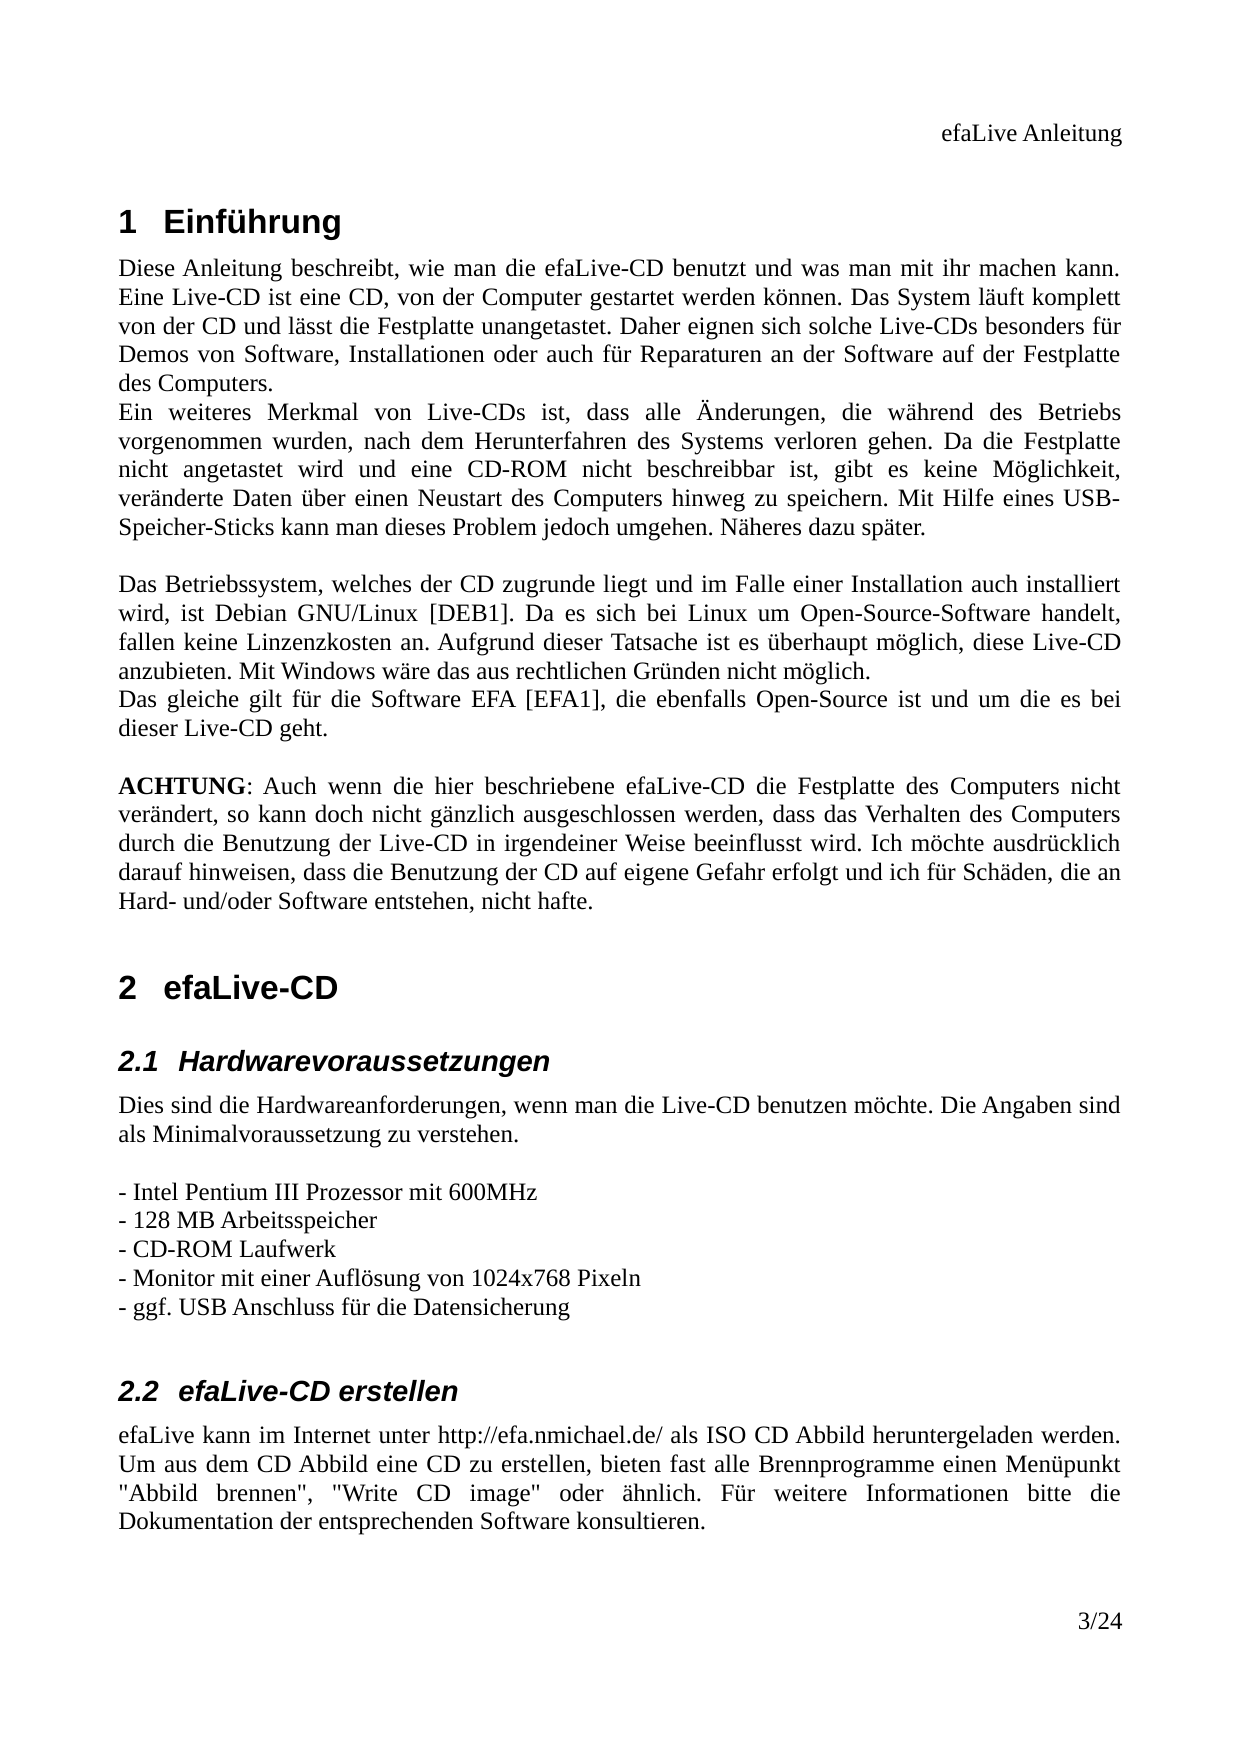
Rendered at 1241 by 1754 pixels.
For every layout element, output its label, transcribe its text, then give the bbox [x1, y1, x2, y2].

text efaLive kann im Internet unter http://efa.nmichael.de/ als ISO CD Abbild heruntergeladen werden. Um aus dem CD Abbild eine CD zu erstellen, bieten fast alle Brennprogramme einen Menüpunkt "Abbild brennen", "Write CD image" oder ähnlich. Für weitere Informationen bitte die Dokumentation der entsprechenden Software konsultieren. [118, 1420, 1122, 1535]
subtitle Hardwarevoraussetzungen [118, 1044, 1122, 1078]
text - ggf. USB Anschluss für die Datensicherung [118, 1292, 1122, 1320]
subtitle efaLive-CD erstellen [118, 1374, 1122, 1408]
text Dies sind die Hardwareanforderungen, wenn man die Live-CD benutzen möchte. Die Angaben sind als Minimalvoraussetzung zu verstehen. [118, 1090, 1122, 1148]
subtitle efaLive-CD [118, 968, 1122, 1007]
text Ein weiteres Merkmal von Live-CDs ist, dass alle Änderungen, die während des Betriebs vorgenommen wurden, nach dem Herunterfahren des Systems verloren gehen. Da die Festplatte nicht angetastet wird und eine CD-ROM nicht beschreibbar ist, gibt es keine Möglichkeit, veränderte Daten über einen Neustart des Computers hinweg zu speichern. Mit Hilfe eines USB-Speicher-Sticks kann man dieses Problem jedoch umgehen. Näheres dazu später. [118, 397, 1122, 541]
text ACHTUNG: Auch wenn die hier beschriebene efaLive-CD die Festplatte des Computers nicht verändert, so kann doch nicht gänzlich ausgeschlossen werden, dass das Verhalten des Computers durch die Benutzung der Live-CD in irgendeiner Weise beeinflusst wird. Ich möchte ausdrücklich darauf hinweisen, dass die Benutzung der CD auf eigene Gefahr erfolgt und ich für Schäden, die an Hard- und/oder Software entstehen, nicht hafte. [118, 771, 1122, 914]
text - Monitor mit einer Auflösung von 1024x768 Pixeln [118, 1263, 1122, 1292]
text Das Betriebssystem, welches der CD zugrunde liegt und im Falle einer Installation auch installiert wird, ist Debian GNU/Linux [DEB1]. Da es sich bei Linux um Open-Source-Software handelt, fallen keine Linzenzkosten an. Aufgrund dieser Tatsache ist es überhaupt möglich, diese Live-CD anzubieten. Mit Windows wäre das aus rechtlichen Gründen nicht möglich. [118, 569, 1122, 684]
text - Intel Pentium III Prozessor mit 600MHz [118, 1177, 1122, 1205]
subtitle Einführung [118, 202, 1122, 241]
text - CD-ROM Laufwerk [118, 1234, 1122, 1263]
text - 128 MB Arbeitsspeicher [118, 1205, 1122, 1234]
text Diese Anleitung beschreibt, wie man die efaLive-CD benutzt und was man mit ihr machen kann. Eine Live-CD ist eine CD, von der Computer gestartet werden können. Das System läuft komplett von der CD und lässt die Festplatte unangetastet. Daher eignen sich solche Live-CDs besonders für Demos von Software, Installationen oder auch für Reparaturen an der Software auf der Festplatte des Computers. [118, 253, 1122, 397]
text Das gleiche gilt für die Software EFA [EFA1], die ebenfalls Open-Source ist und um die es bei dieser Live-CD geht. [118, 684, 1122, 742]
